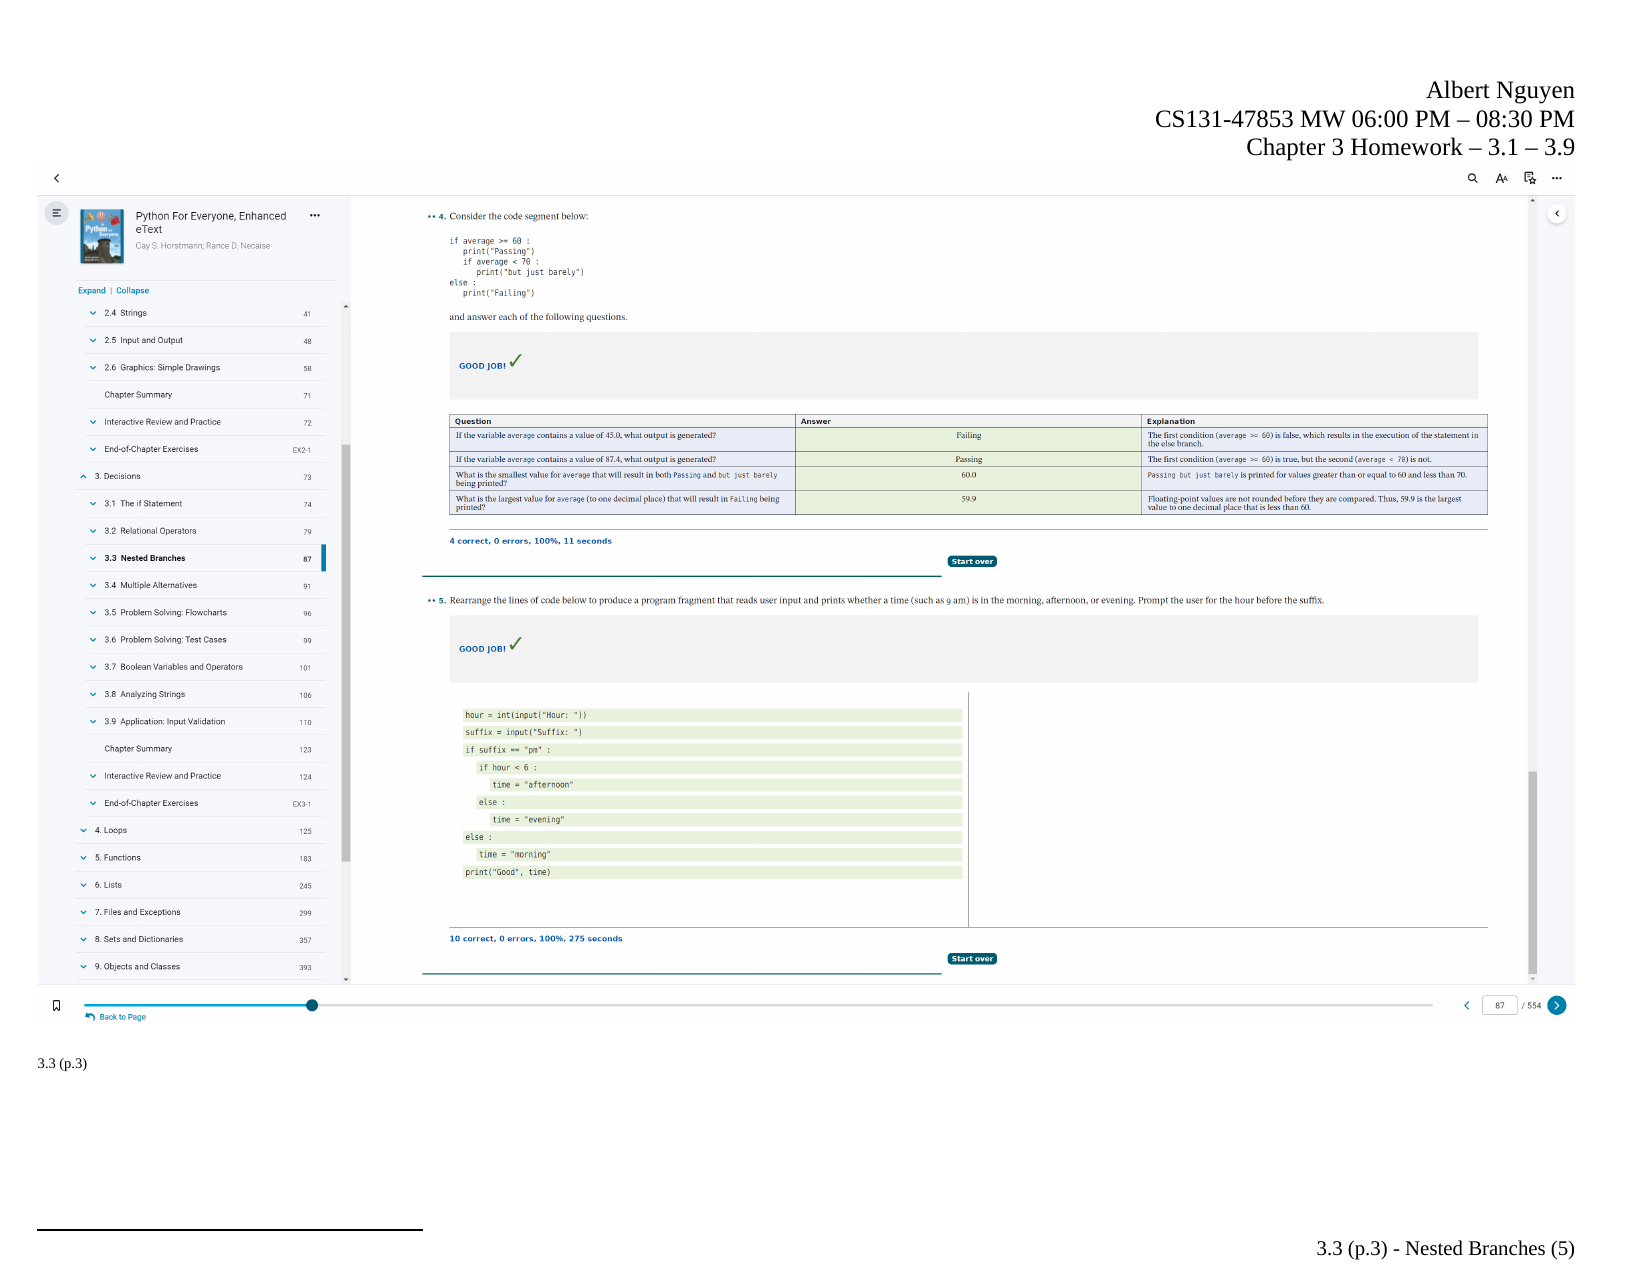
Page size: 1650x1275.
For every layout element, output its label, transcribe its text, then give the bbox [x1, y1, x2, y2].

picture [37, 161, 1575, 1026]
text - Nested Branches (5) [37, 1236, 1575, 1260]
